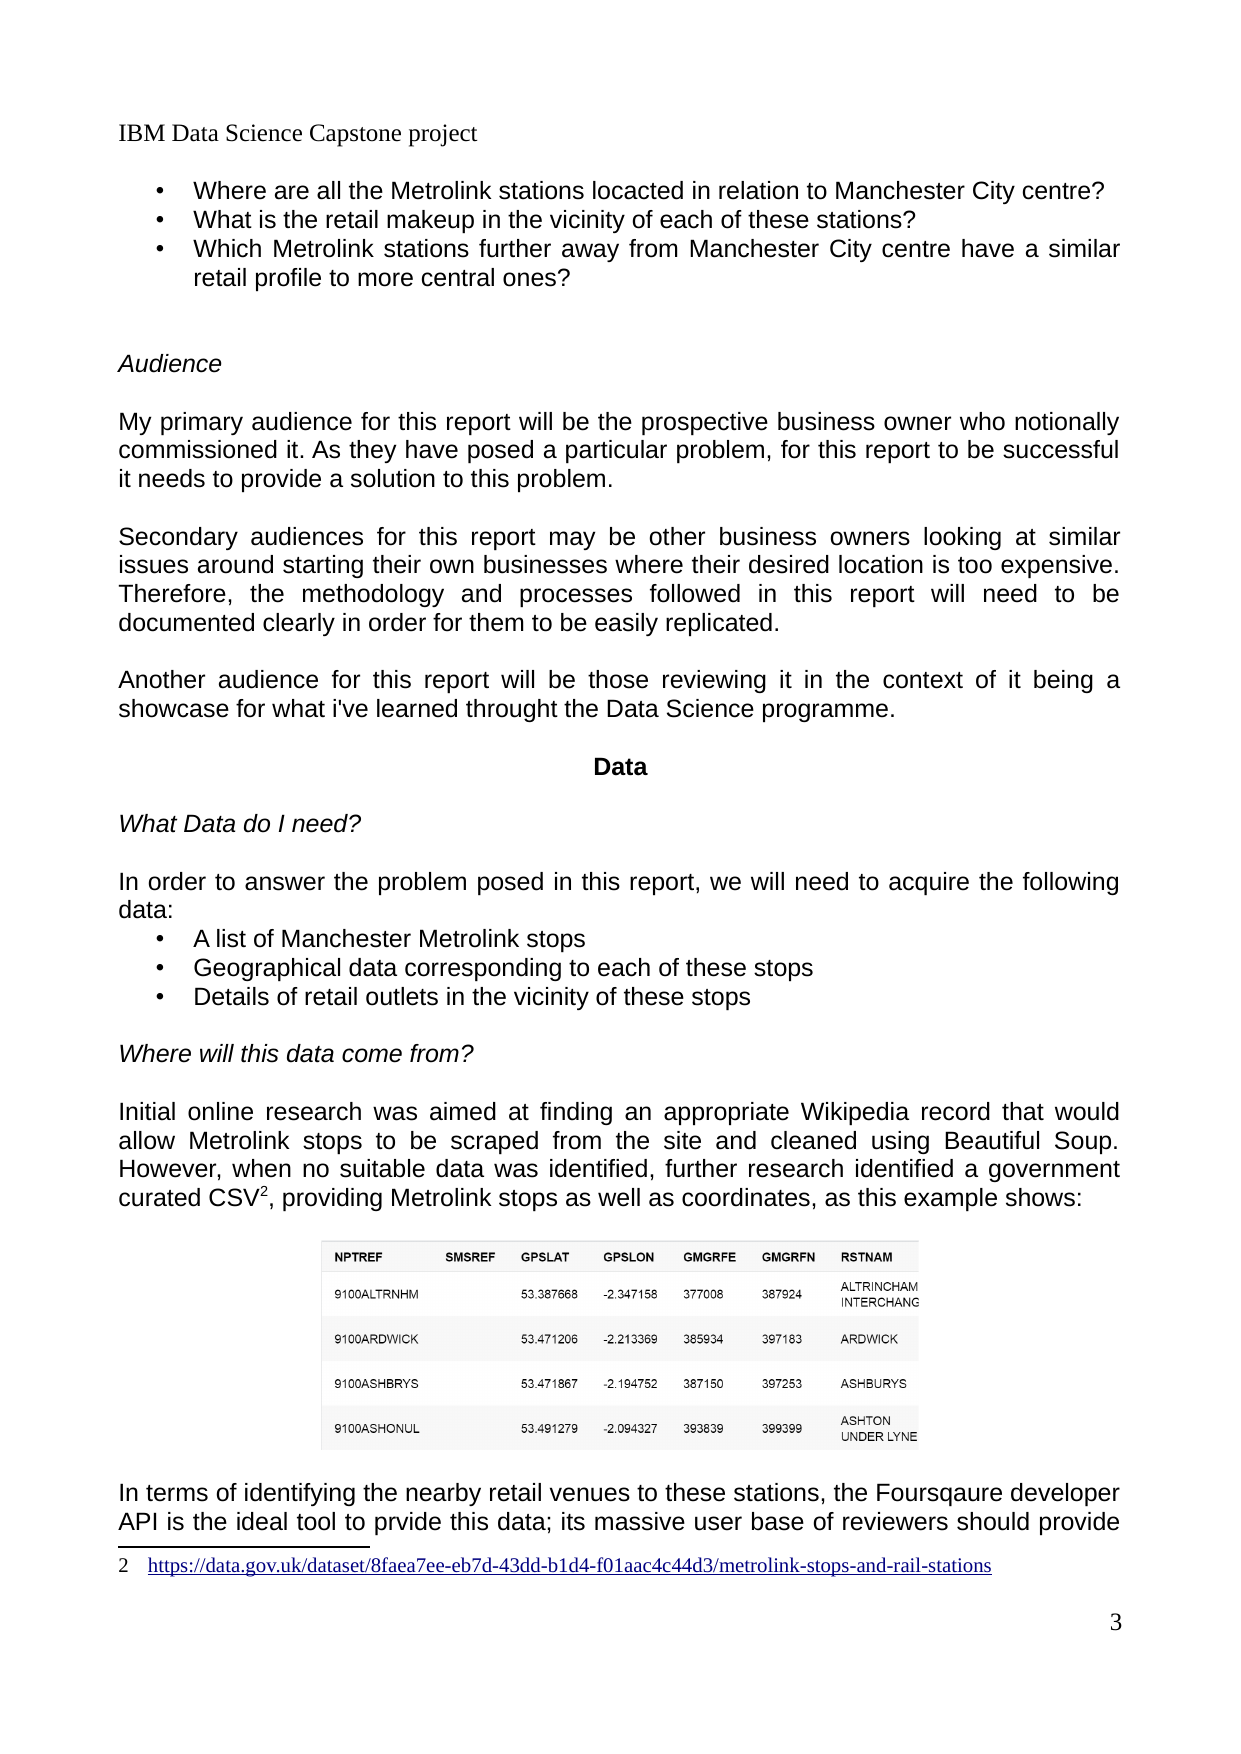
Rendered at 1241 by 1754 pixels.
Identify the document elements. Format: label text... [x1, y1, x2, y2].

list Details of retail outlets in the vicinity of these stops [156, 982, 1122, 1011]
text Audience [118, 349, 1122, 378]
list Where are all the Metrolink stations locacted in relation to Manchester City centre? [156, 176, 1122, 205]
list What is the retail makeup in the vicinity of each of these stations? [156, 205, 1122, 234]
list A list of Manchester Metrolink stops [156, 924, 1122, 953]
text Where will this data come from? [118, 1039, 1122, 1068]
text Initial online research was aimed at finding an appropriate Wikipedia record that would allow Metrolink stops to be scraped from the site and cleaned using Beautiful Soup. However, when no suitable data was identified, further research identified a government curated CSV, providing Metrolink stops as well as coordinates, as this example shows: [118, 1097, 1122, 1212]
text My primary audience for this report will be the prospective business owner who notionally commissioned it. As they have posed a particular problem, for this report to be successful it needs to provide a solution to this problem. [118, 407, 1122, 493]
text Data [118, 752, 1122, 780]
text In order to answer the problem posed in this report, we will need to acquire the following data: [118, 867, 1122, 924]
text Another audience for this report will be those reviewing it in the context of it being a showcase for what i've learned throught the Data Science programme. [118, 665, 1122, 723]
list Which Metrolink stations further away from Manchester City centre have a similar retail profile to more central ones? [156, 234, 1122, 292]
text In terms of identifying the nearby retail venues to these stations, the Foursqaure developer API is the ideal tool to prvide this data; its massive user base of reviewers should provide [118, 1478, 1122, 1536]
text What Data do I need? [118, 809, 1122, 838]
text https://data.gov.uk/dataset/8faea7ee-eb7d-43dd-b1d4-f01aac4c44d3/metrolink-stops-and-rail-stations [118, 1553, 1122, 1577]
list Geographical data corresponding to each of these stops [156, 953, 1122, 982]
text Secondary audiences for this report may be other business owners looking at similar issues around starting their own businesses where their desired location is too expensive. Therefore, the methodology and processes followed in this report will need to be documented clearly in order for them to be easily replicated. [118, 522, 1122, 637]
